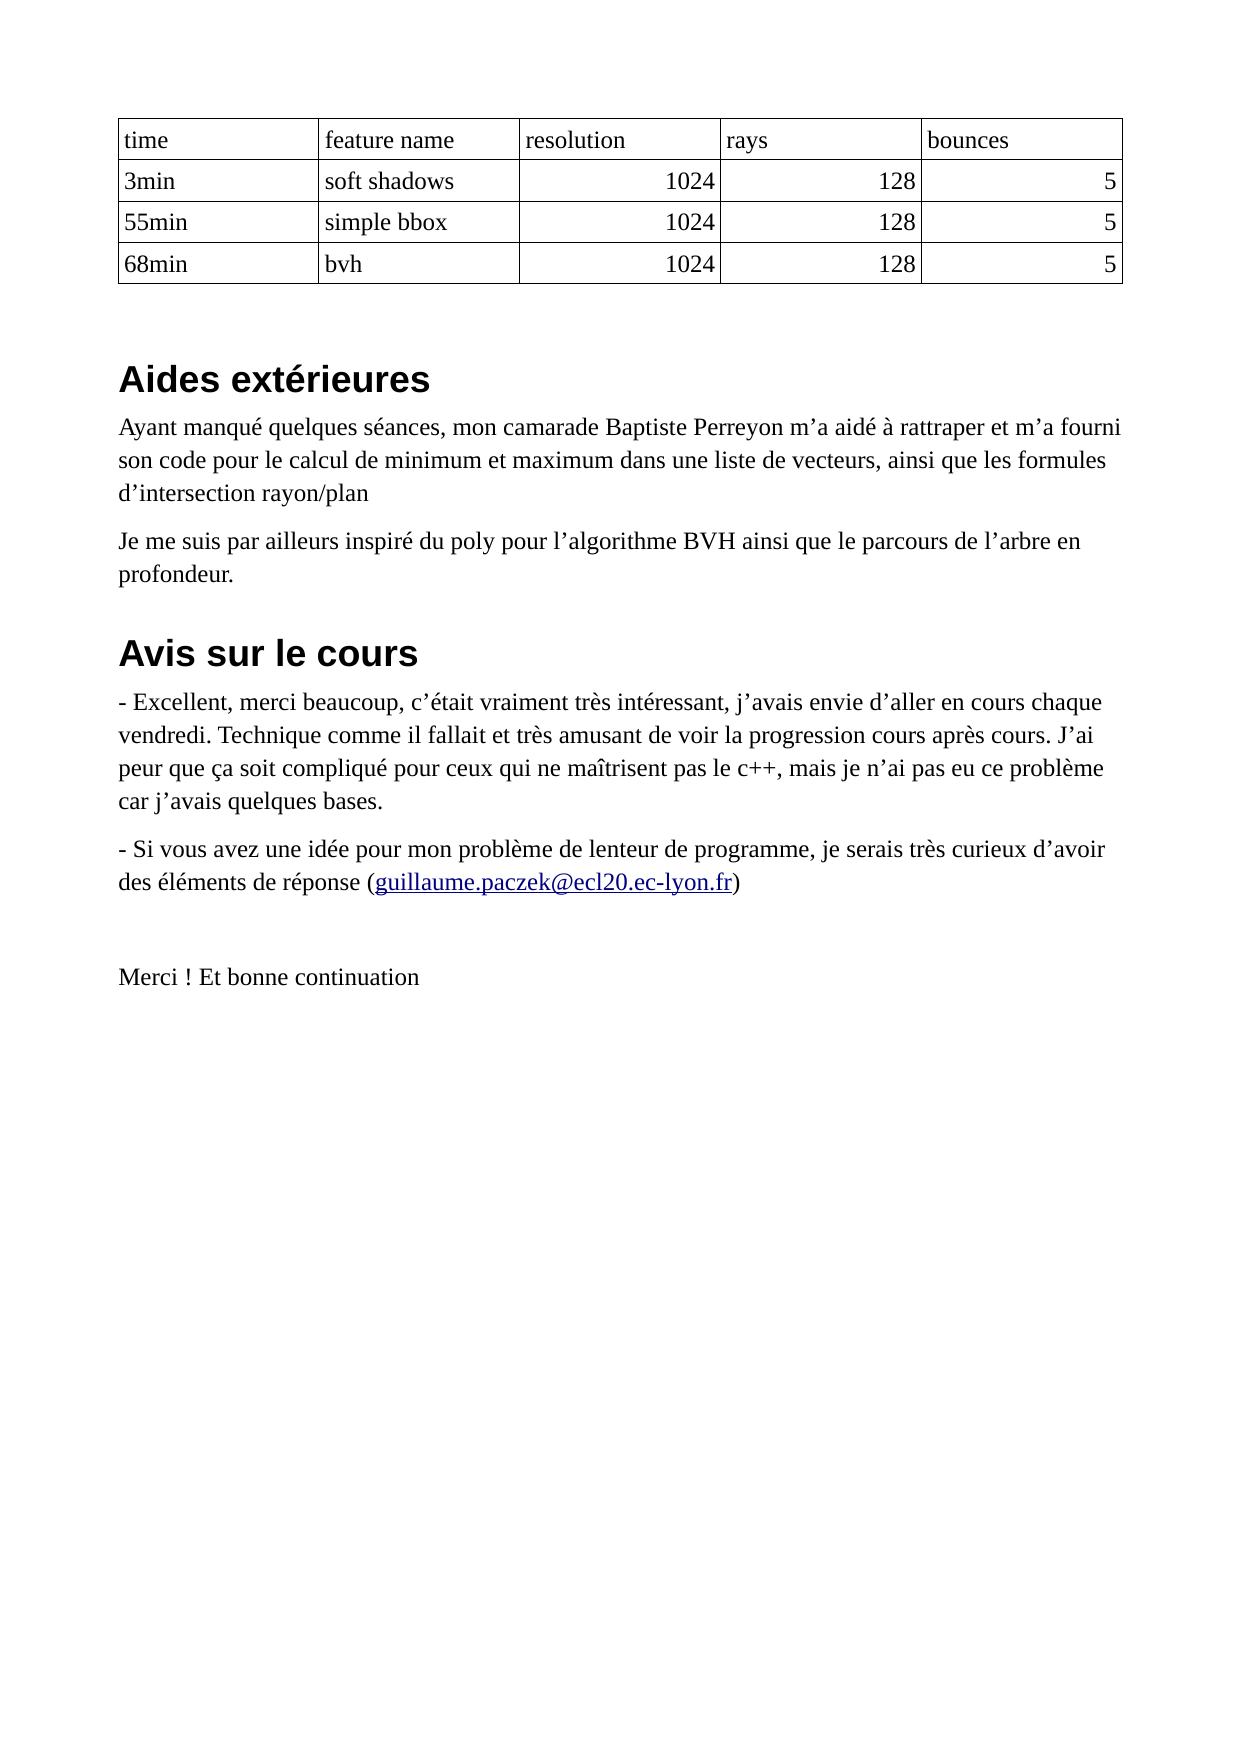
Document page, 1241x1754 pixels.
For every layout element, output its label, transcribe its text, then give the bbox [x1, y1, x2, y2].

table_header feature name [319, 119, 519, 159]
table_cell 1024 [520, 160, 720, 201]
table_cell 68min [119, 243, 318, 283]
text - Excellent, merci beaucoup, c’était vraiment très intéressant, j’avais envie d’aller en cours chaque vendredi. Technique comme il fallait et très amusant de voir la progression cours après cours. J’ai peur que ça soit compliqué pour ceux qui ne maîtrisent pas le c++, mais je n’ai pas eu ce problème car j’avais quelques bases. [118, 687, 1122, 815]
table_cell 5 [922, 202, 1122, 242]
table_cell soft shadows [319, 160, 519, 201]
table_header resolution [520, 119, 720, 159]
table_header time [119, 119, 318, 159]
subtitle Avis sur le cours [118, 632, 1122, 675]
table_cell 1024 [520, 202, 720, 242]
subtitle Aides extérieures [118, 357, 1122, 400]
table_cell 3min [119, 160, 318, 201]
table_cell 128 [721, 202, 921, 242]
table_cell 1024 [520, 243, 720, 283]
table_cell 5 [922, 243, 1122, 283]
table_header rays [721, 119, 921, 159]
text Ayant manqué quelques séances, mon camarade Baptiste Perreyon m’a aidé à rattraper et m’a fourni son code pour le calcul de minimum et maximum dans une liste de vecteurs, ainsi que les formules d’intersection rayon/plan [118, 412, 1122, 507]
text Merci ! Et bonne continuation [118, 962, 1122, 991]
text - Si vous avez une idée pour mon problème de lenteur de programme, je serais très curieux d’avoir des éléments de réponse (guillaume.paczek@ecl20.ec-lyon.fr) [118, 834, 1122, 896]
table_cell 128 [721, 243, 921, 283]
table_cell simple bbox [319, 202, 519, 242]
table_cell 55min [119, 202, 318, 242]
table_header bounces [922, 119, 1122, 159]
text Je me suis par ailleurs inspiré du poly pour l’algorithme BVH ainsi que le parcours de l’arbre en profondeur. [118, 526, 1122, 588]
table_cell 128 [721, 160, 921, 201]
table_cell 5 [922, 160, 1122, 201]
table_cell bvh [319, 243, 519, 283]
